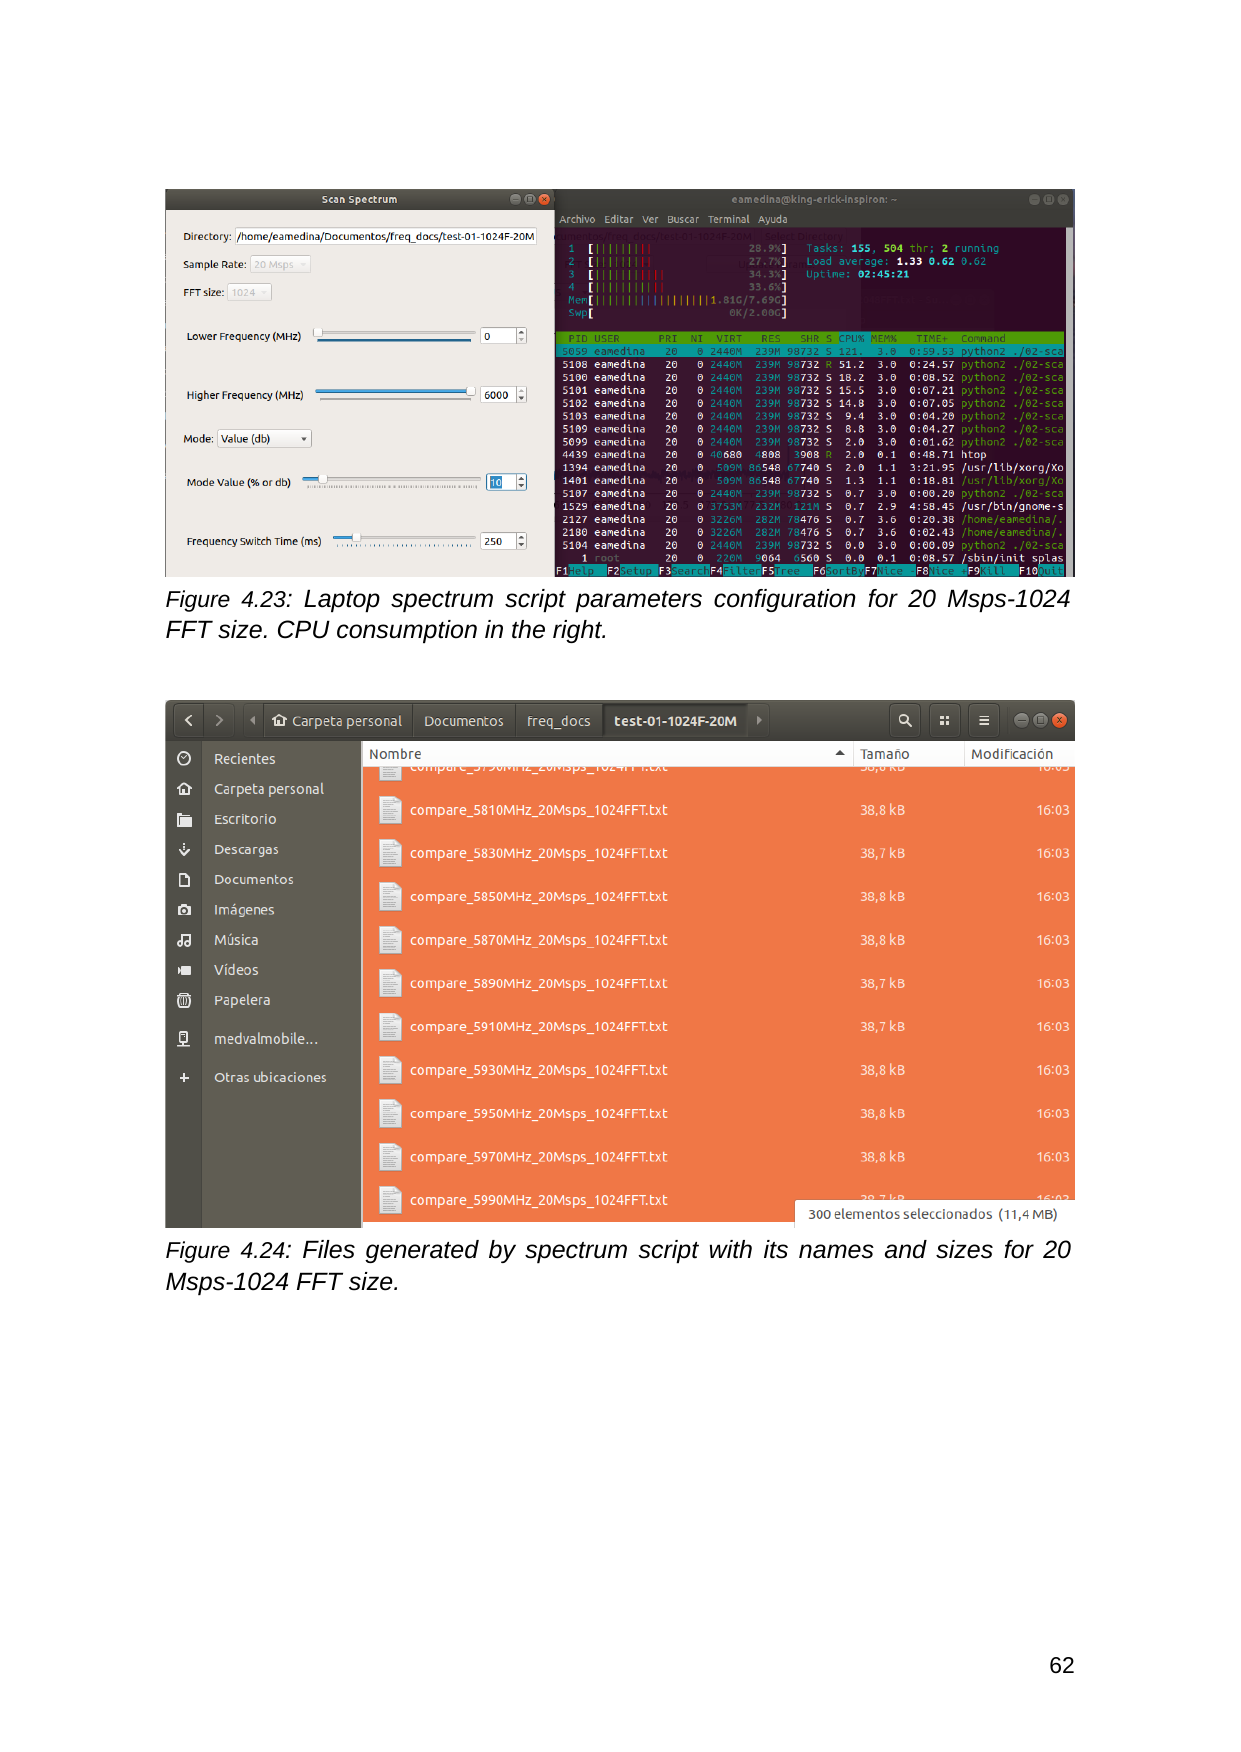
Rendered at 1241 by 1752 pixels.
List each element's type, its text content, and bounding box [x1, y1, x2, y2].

text Figure 4.24: Files generated by spectrum script with its names and sizes for 20 Msps-1024 FFT size. [165, 1228, 1075, 1295]
text Figure 4.23: Laptop spectrum script parameters configuration for 20 Msps-1024 FFT size. CPU consumption in the right. [165, 577, 1075, 644]
picture [165, 700, 1075, 1228]
picture [165, 189, 1075, 577]
